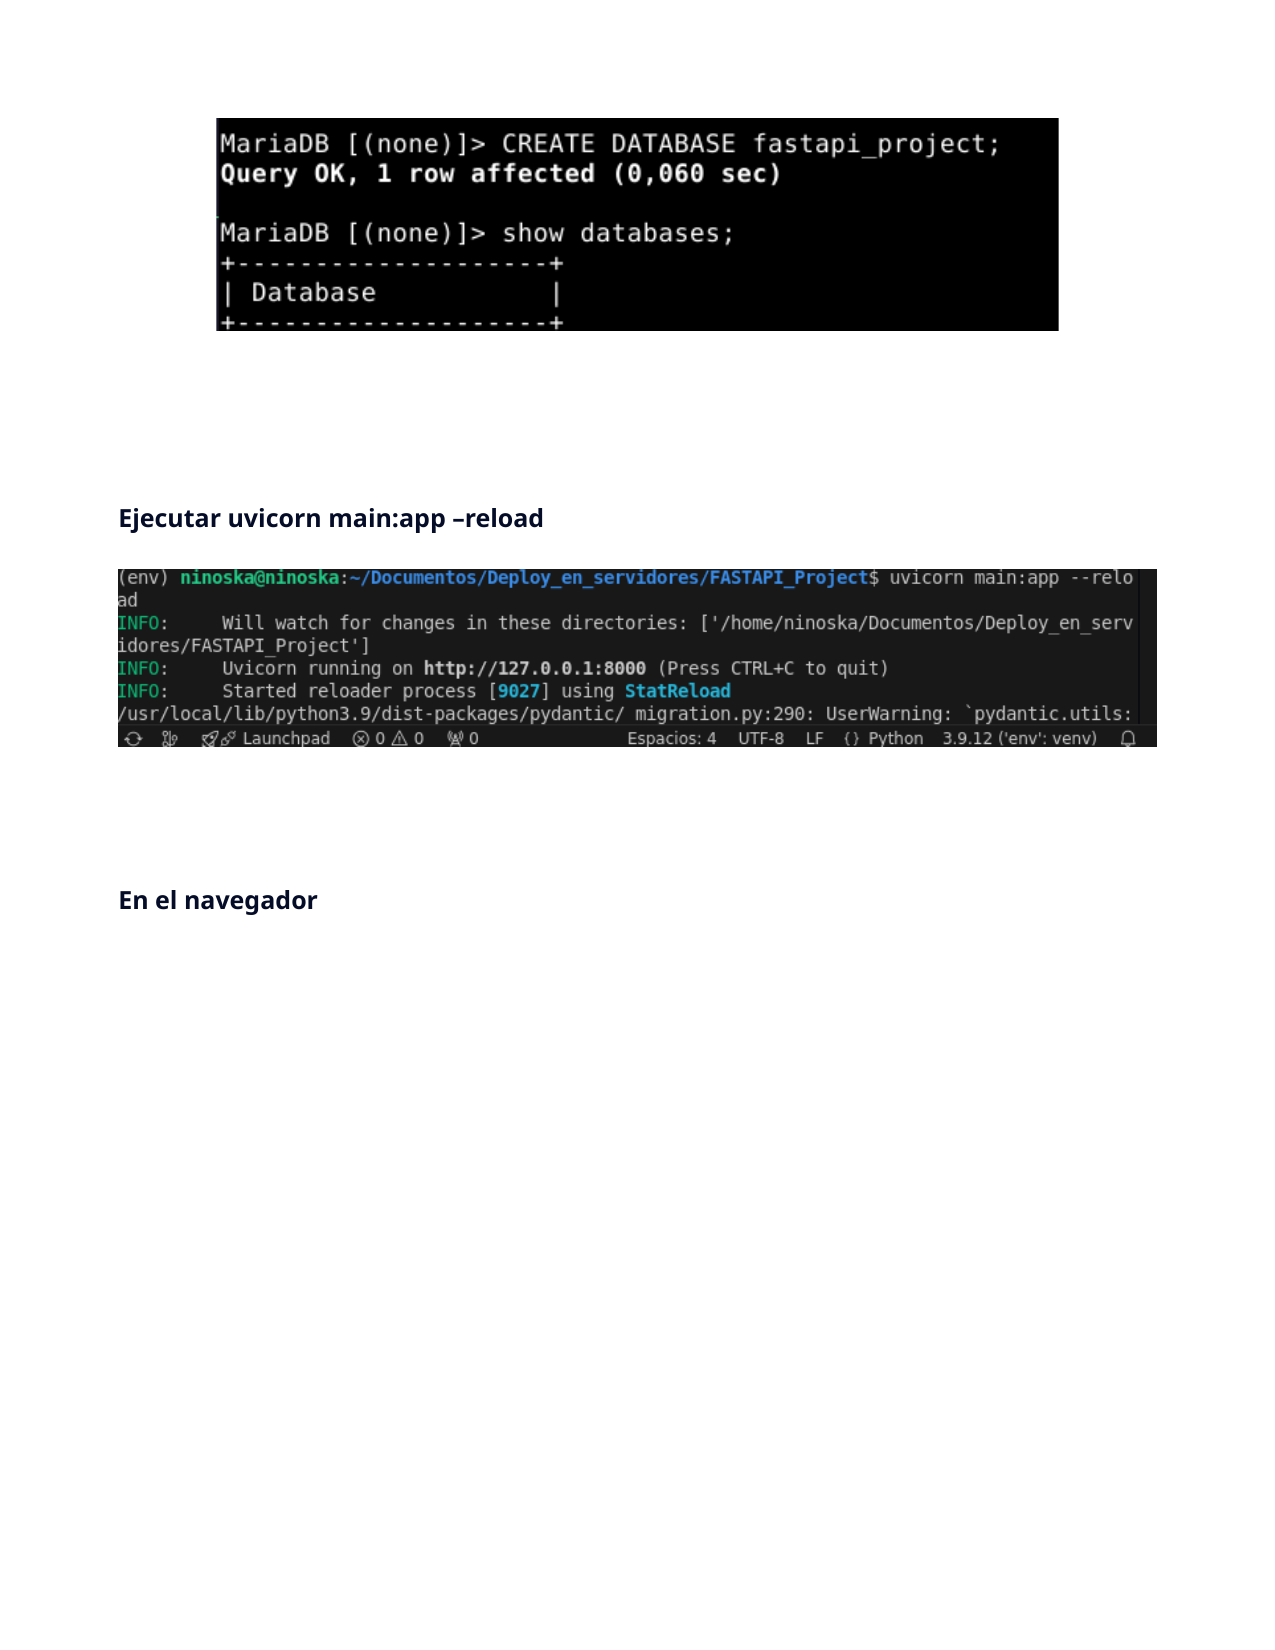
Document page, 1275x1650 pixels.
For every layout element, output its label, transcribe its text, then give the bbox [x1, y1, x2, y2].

text En el navegador [118, 883, 1157, 917]
picture [118, 569, 1157, 747]
picture [216, 118, 1059, 331]
text Ejecutar uvicorn main:app –reload [118, 501, 1157, 535]
